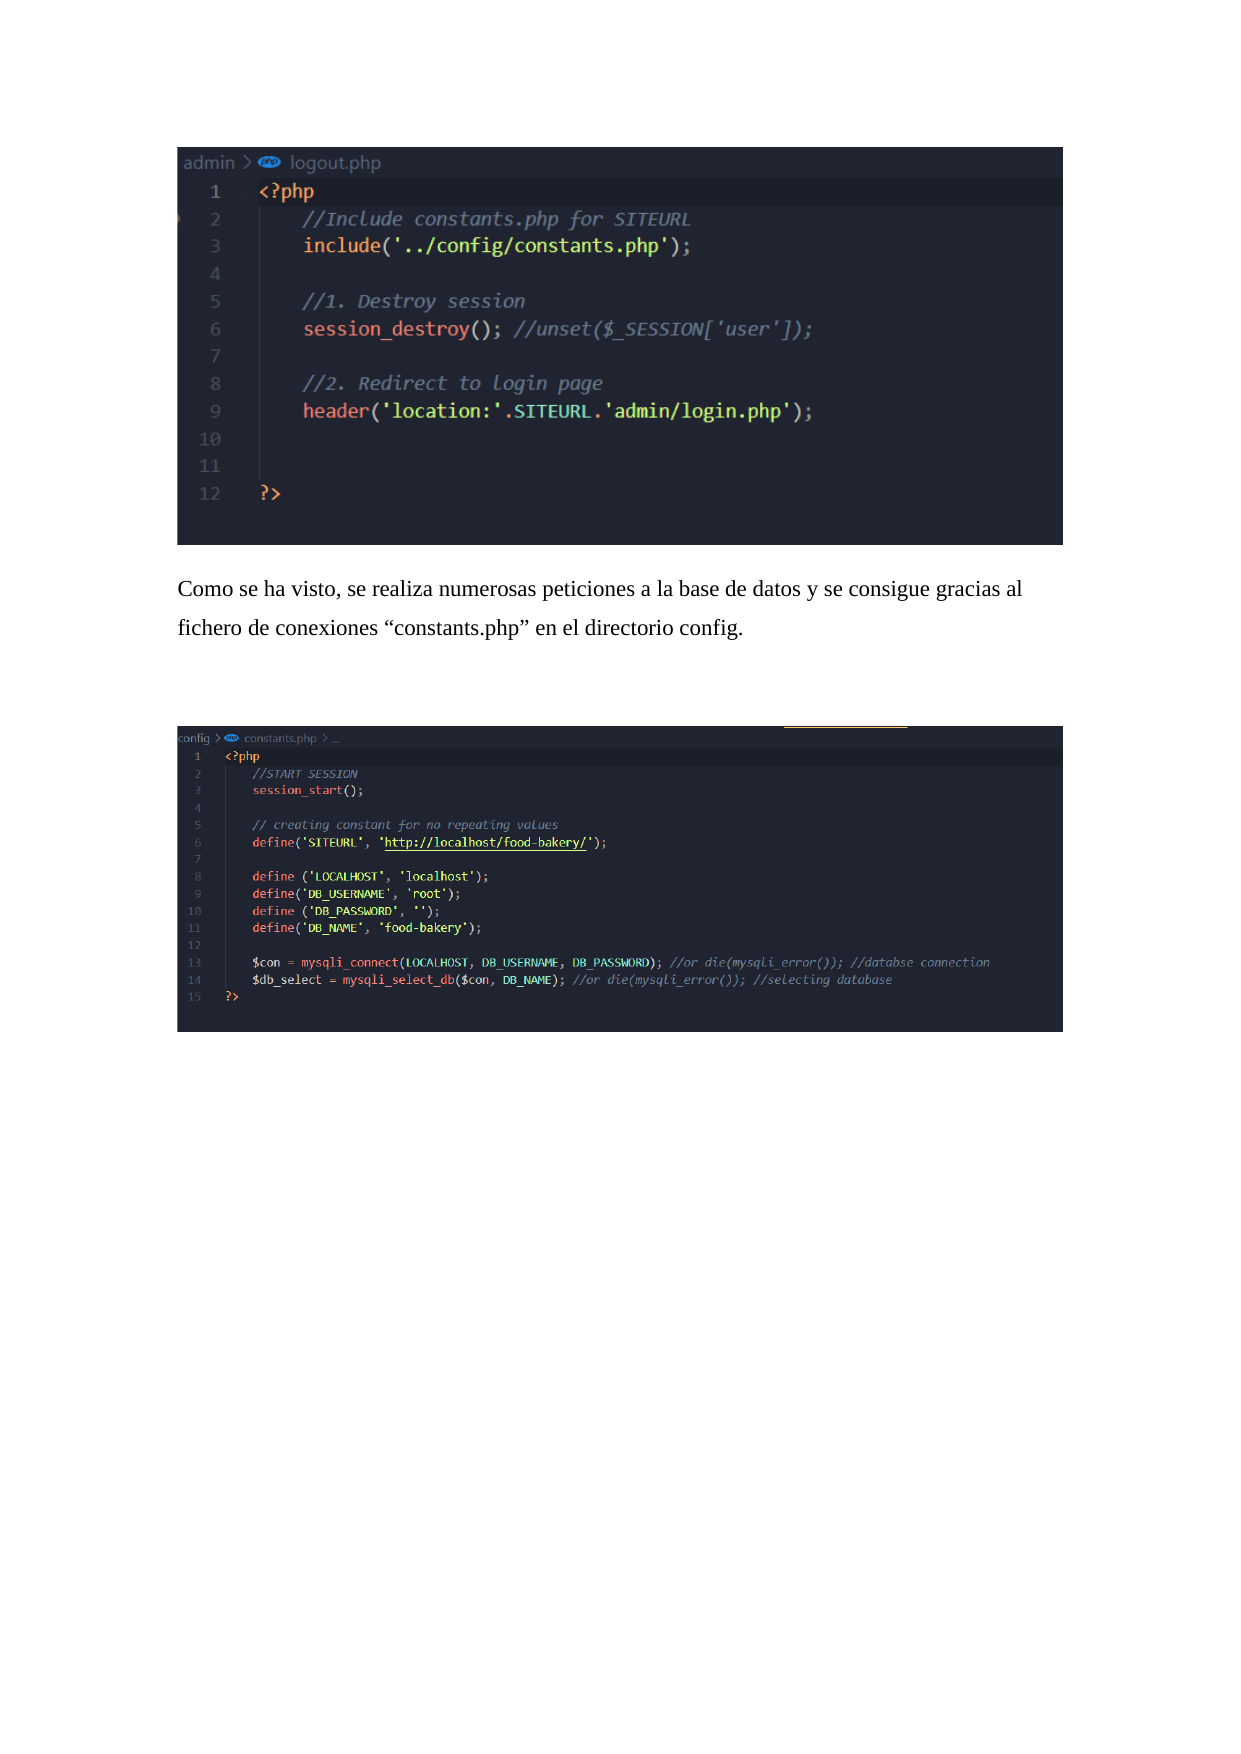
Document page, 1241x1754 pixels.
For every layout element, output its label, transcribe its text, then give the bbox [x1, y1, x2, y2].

text Como se ha visto, se realiza numerosas peticiones a la base de datos y se consigue gracias al fichero de conexiones “constants.php” en el directorio config. [177, 575, 1063, 641]
